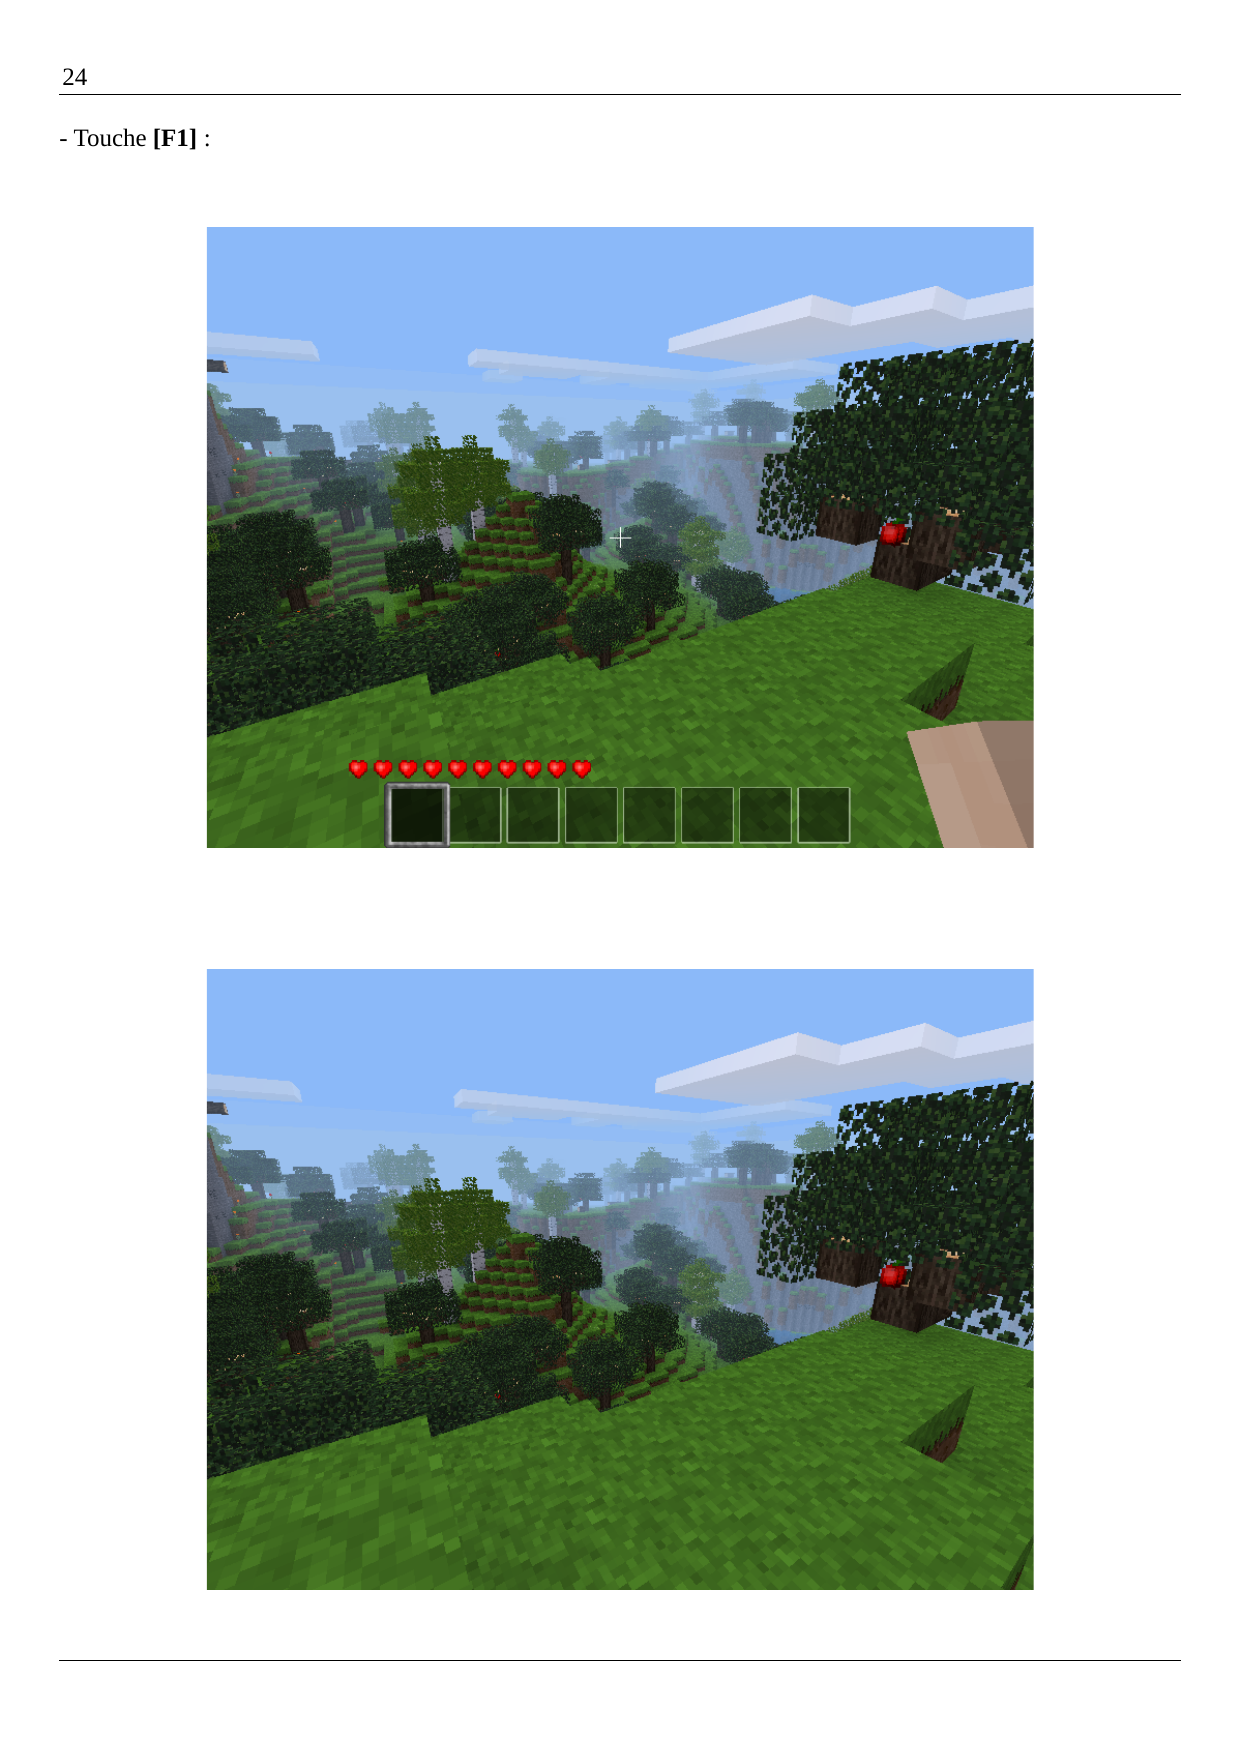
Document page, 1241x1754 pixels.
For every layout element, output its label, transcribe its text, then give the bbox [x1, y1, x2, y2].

subtitle - Touche [F1] : [59, 123, 1181, 152]
picture [206, 969, 1034, 1590]
picture [206, 227, 1034, 848]
